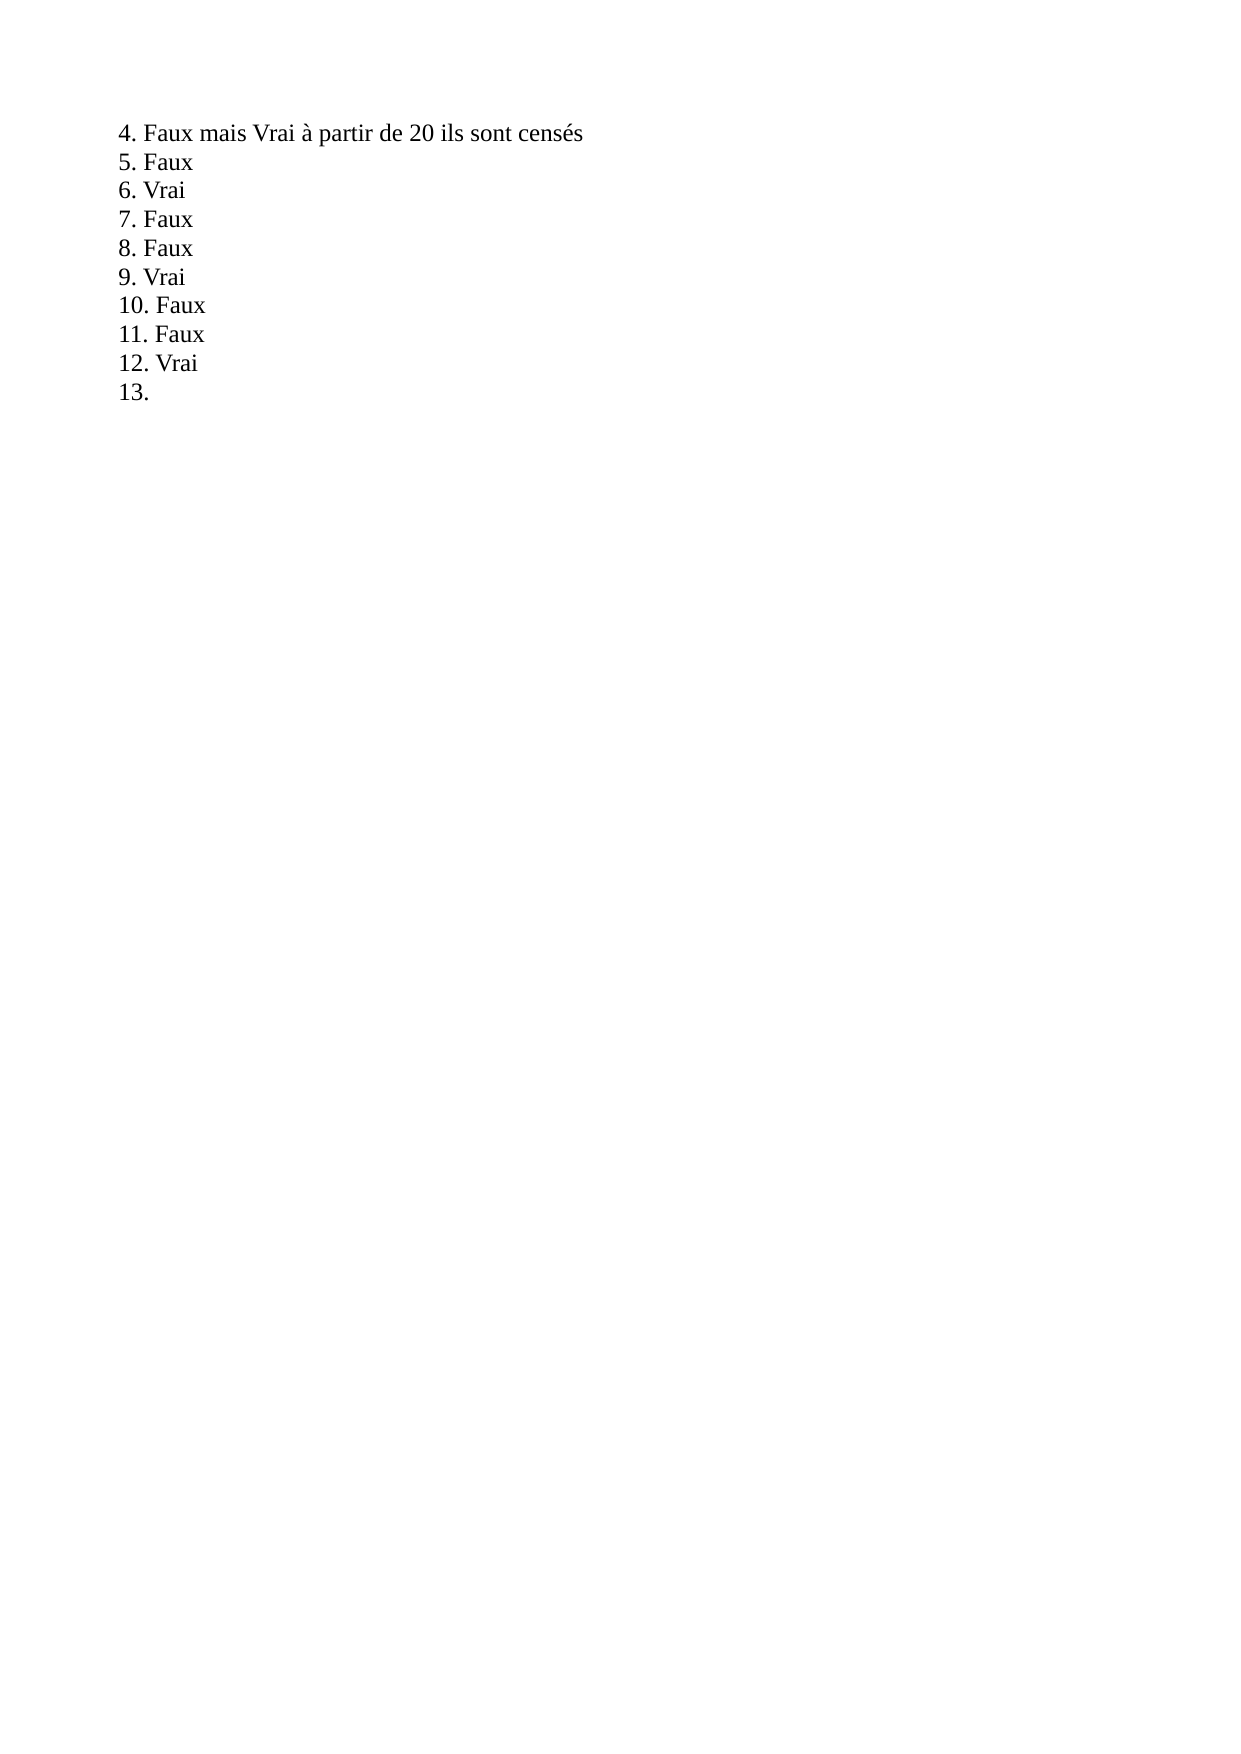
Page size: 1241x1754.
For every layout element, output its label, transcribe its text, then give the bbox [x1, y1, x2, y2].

text 10. Faux [118, 291, 1122, 319]
text 5. Faux [118, 147, 1122, 176]
text 8. Faux [118, 233, 1122, 262]
text 4. Faux mais Vrai à partir de 20 ils sont censés [118, 118, 1122, 147]
text 6. Vrai [118, 176, 1122, 204]
text 12. Vrai [118, 348, 1122, 377]
text 7. Faux [118, 204, 1122, 233]
text 9. Vrai [118, 262, 1122, 291]
text 11. Faux [118, 319, 1122, 348]
text 13. [118, 377, 1122, 406]
